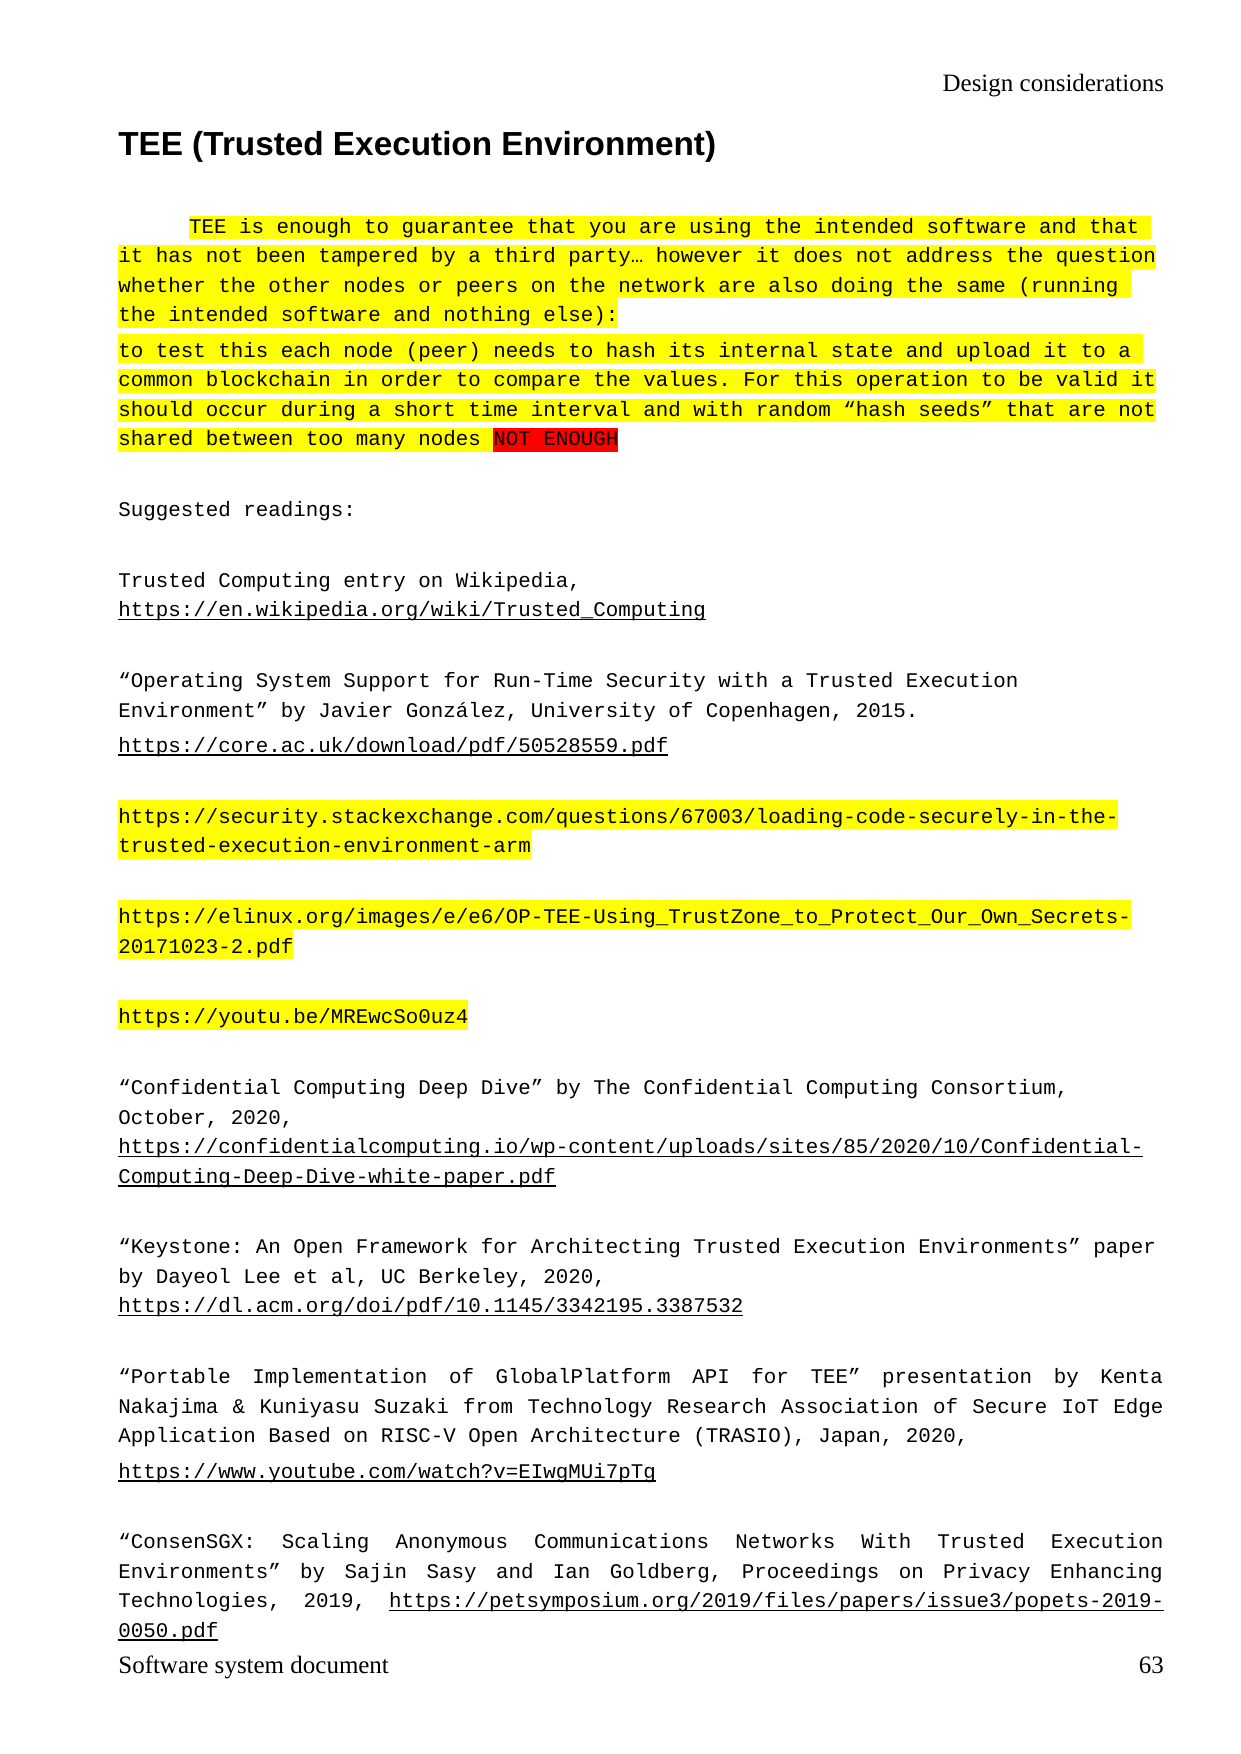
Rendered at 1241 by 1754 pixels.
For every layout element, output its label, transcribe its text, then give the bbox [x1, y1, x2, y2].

subtitle TEE (Trusted Execution Environment) [118, 124, 1164, 162]
text https://core.ac.uk/download/pdf/50528559.pdf [118, 729, 1164, 758]
text https://www.youtube.com/watch?v=EIwgMUi7pTg [118, 1454, 1164, 1484]
text https://elinux.org/images/e/e6/OP-TEE-Using_TrustZone_to_Protect_Our_Own_Secrets-20171023-2.pdf [118, 900, 1164, 959]
text “Keystone: An Open Framework for Architecting Trusted Execution Environments” paper by Dayeol Lee et al, UC Berkeley, 2020, https://dl.acm.org/doi/pdf/10.1145/3342195.3387532 [118, 1230, 1164, 1319]
text to test this each node (peer) needs to hash its internal state and upload it to a common blockchain in order to compare the values. For this operation to be valid it should occur during a short time interval and with random “hash seeds” that are not shared between too many nodes NOT ENOUGH [118, 333, 1164, 451]
text “ConsenSGX: Scaling Anonymous Communications Networks With Trusted Execution Environments” by Sajin Sasy and Ian Goldberg, Proceedings on Privacy Enhancing Technologies, 2019, https://petsymposium.org/2019/files/papers/issue3/popets-2019-0050.pdf [118, 1525, 1164, 1643]
text https://security.stackexchange.com/questions/67003/loading-code-securely-in-the-trusted-execution-environment-arm [118, 800, 1164, 859]
text Suggested readings: [118, 493, 1164, 522]
text Trusted Computing entry on Wikipedia, https://en.wikipedia.org/wiki/Trusted_Computing [118, 564, 1164, 623]
text “Portable Implementation of GlobalPlatform API for TEE” presentation by Kenta Nakajima & Kuniyasu Suzaki from Technology Research Association of Secure IoT Edge Application Based on RISC-V Open Architecture (TRASIO), Japan, 2020, [118, 1360, 1164, 1449]
text https://youtu.be/MREwcSo0uz4 [118, 1000, 1164, 1030]
text TEE is enough to guarantee that you are using the intended software and that it has not been tampered by a third party… however it does not address the question whether the other nodes or peers on the network are also doing the same (running the intended software and nothing else): [118, 210, 1164, 328]
text “Confidential Computing Deep Dive” by The Confidential Computing Consortium, October, 2020, https://confidentialcomputing.io/wp-content/uploads/sites/85/2020/10/Confidential-Computing-Deep-Dive-white-paper.pdf [118, 1071, 1164, 1189]
text “Operating System Support for Run-Time Security with a Trusted Execution Environment” by Javier González, University of Copenhagen, 2015. [118, 664, 1164, 723]
